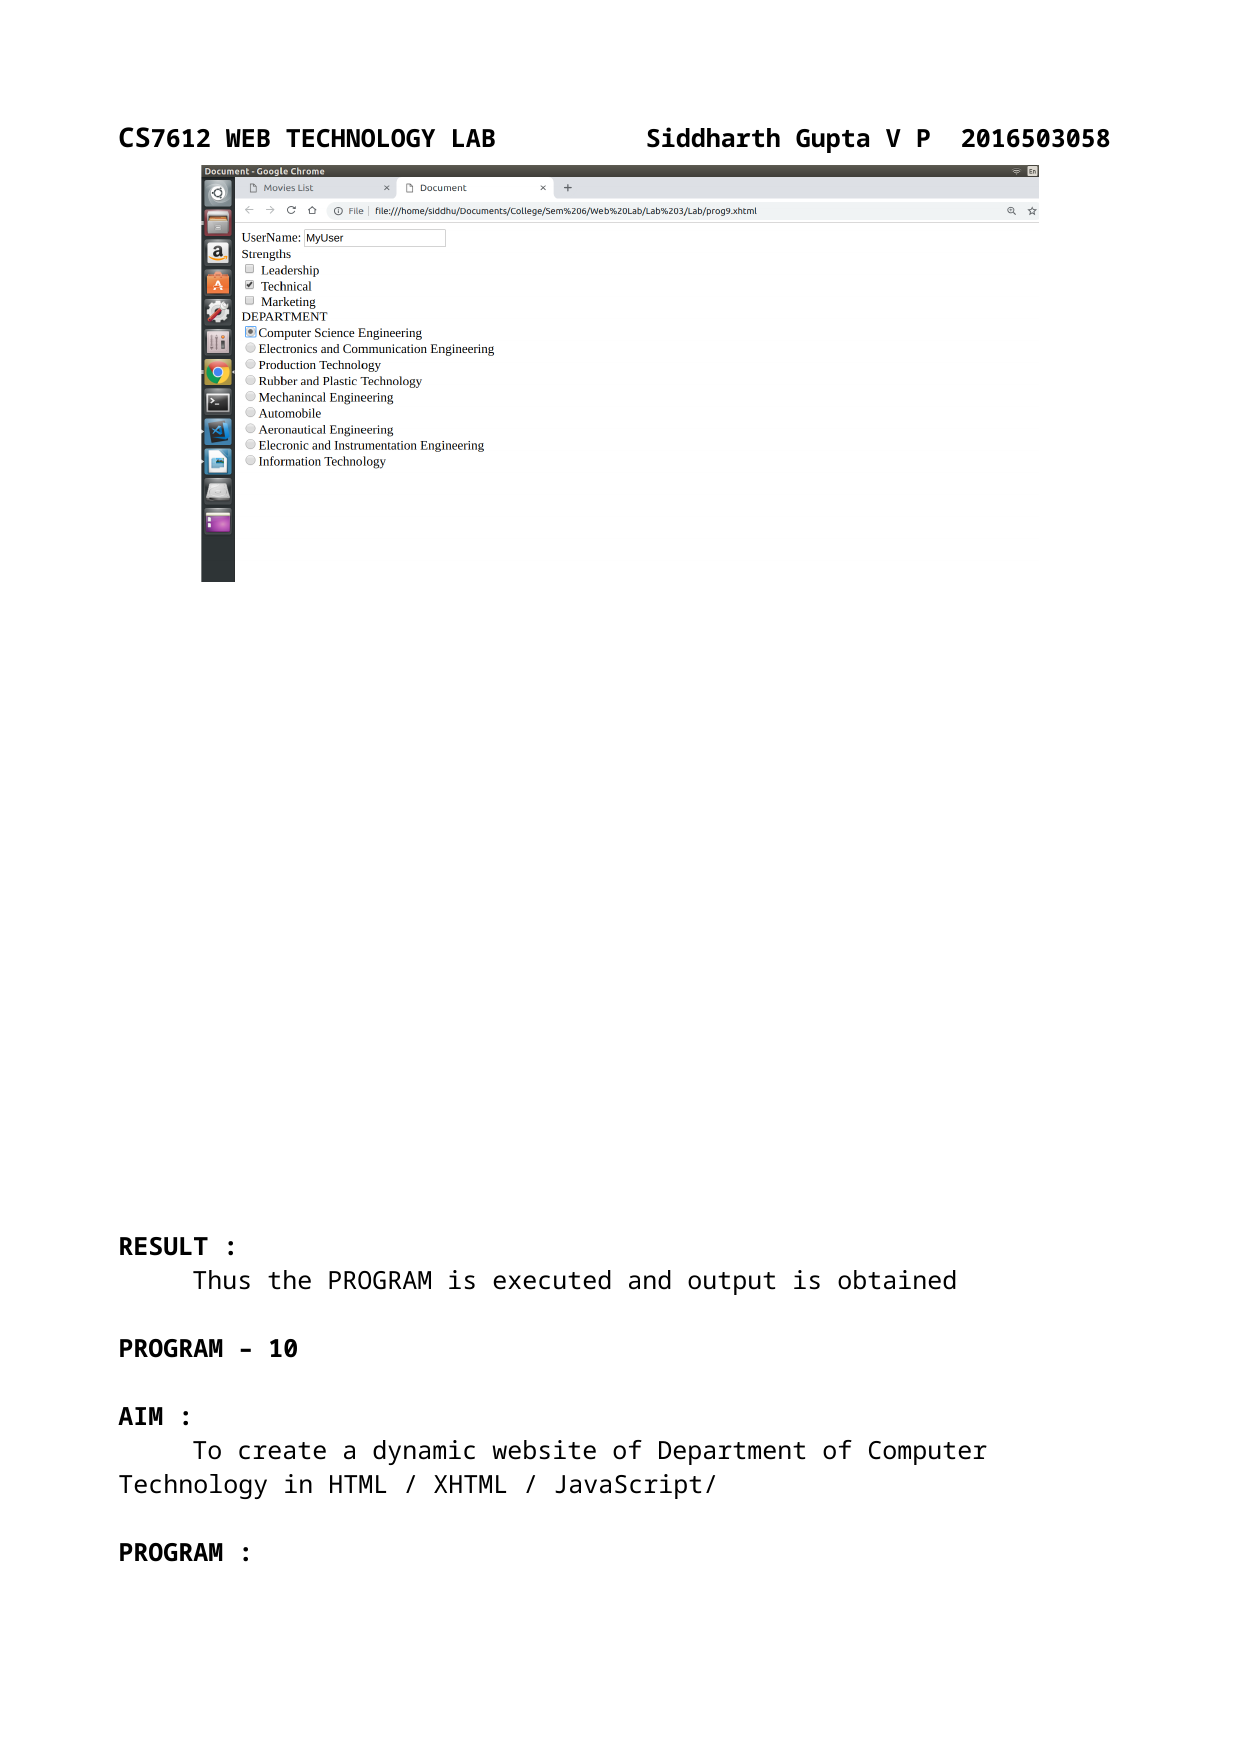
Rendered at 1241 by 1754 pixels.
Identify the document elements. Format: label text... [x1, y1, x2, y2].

text PROGRAM : [118, 1535, 1122, 1569]
text To create a dynamic website of Department of Computer Technology in HTML / XHTML / JavaScript/ [118, 1433, 1122, 1501]
text RESULT : [118, 1228, 1122, 1262]
text PROGRAM – 10 [118, 1330, 1122, 1364]
text Thus the PROGRAM is executed and output is obtained [118, 1262, 1122, 1296]
text AIM : [118, 1398, 1122, 1433]
picture [201, 165, 1039, 582]
